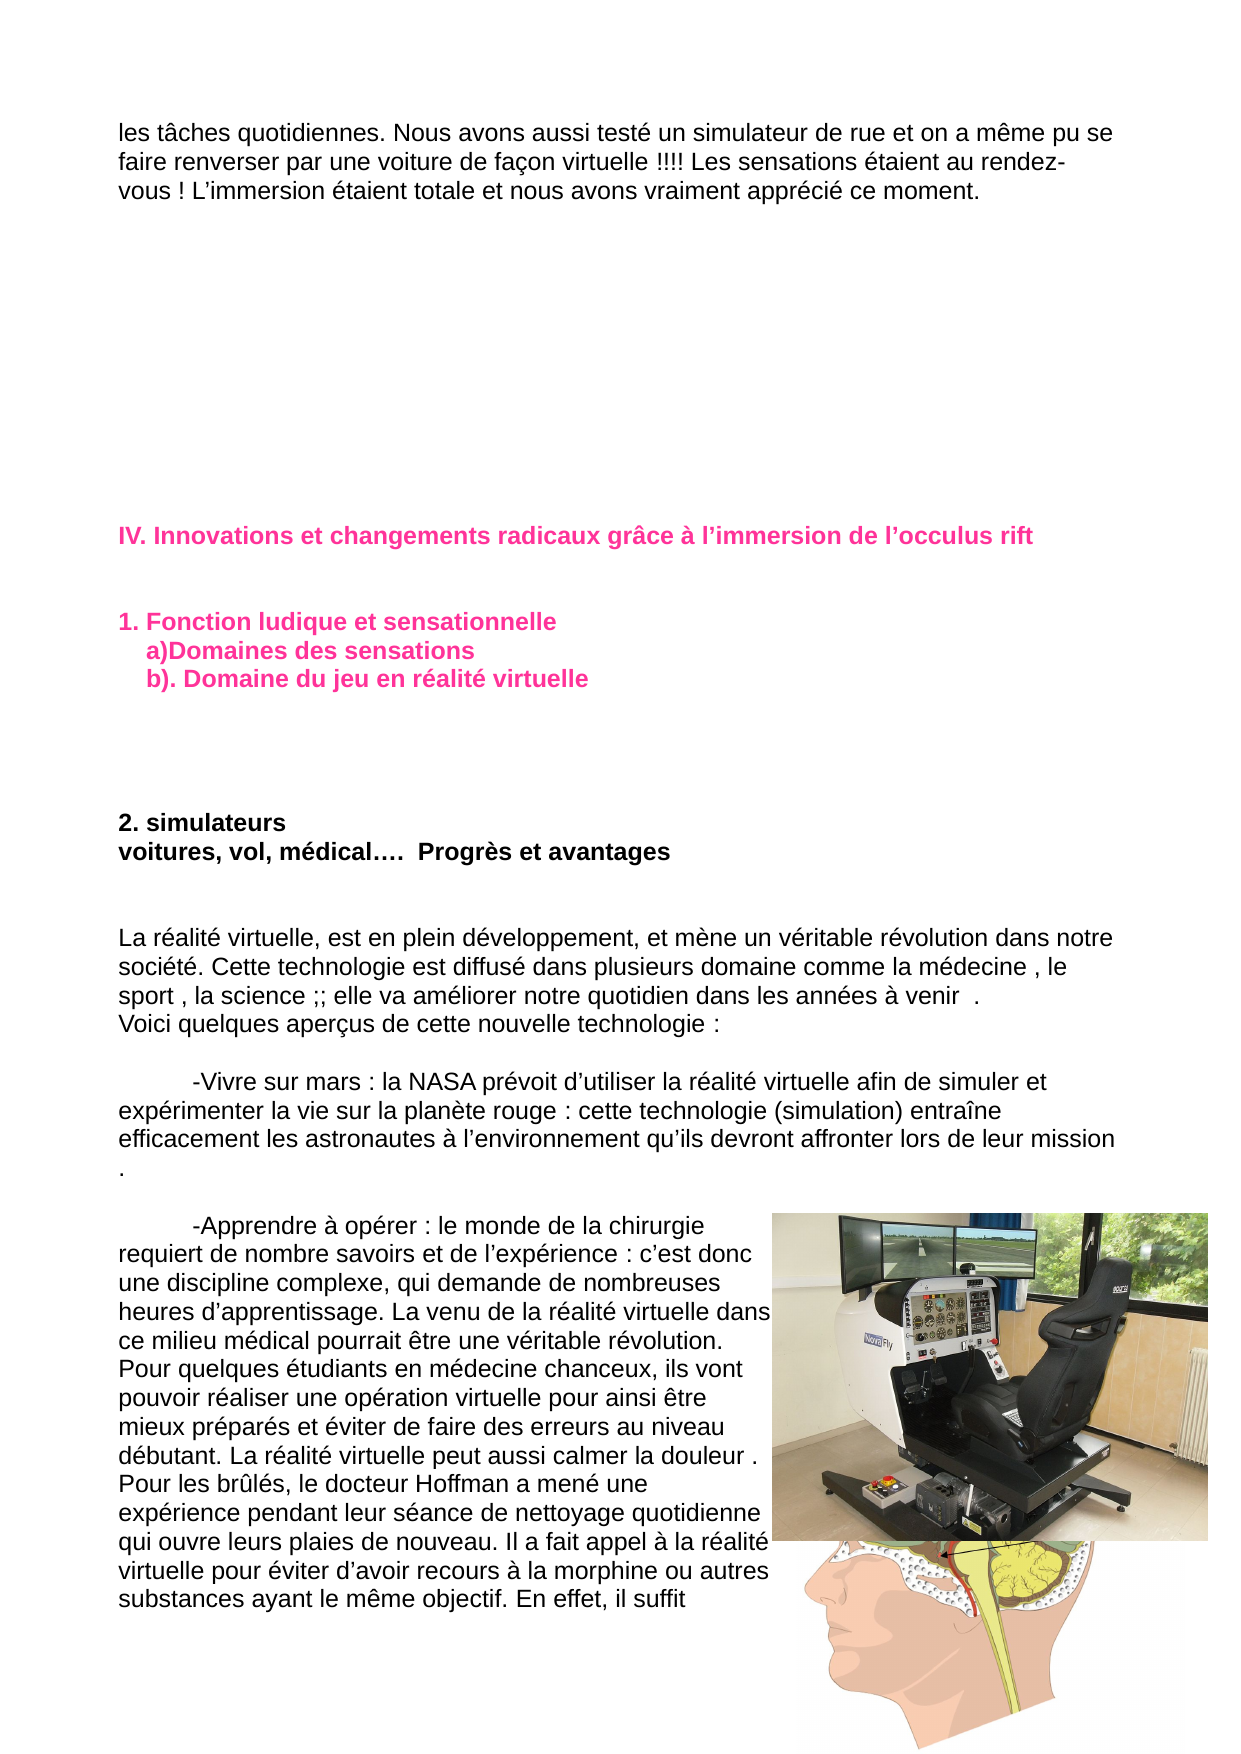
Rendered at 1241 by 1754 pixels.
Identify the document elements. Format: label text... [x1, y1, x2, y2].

text les tâches quotidiennes. Nous avons aussi testé un simulateur de rue et on a même pu se faire renverser par une voiture de façon virtuelle !!!! Les sensations étaient au rendez-vous ! L’immersion étaient totale et nous avons vraiment apprécié ce moment. [118, 118, 1122, 204]
text La réalité virtuelle, est en plein développement, et mène un véritable révolution dans notre société. Cette technologie est diffusé dans plusieurs domaine comme la médecine , le sport , la science ;; elle va améliorer notre quotidien dans les années à venir . [118, 923, 1122, 1009]
text -Apprendre à opérer : le monde de la chirurgie requiert de nombre savoirs et de l’expérience : c’est donc une discipline complexe, qui demande de nombreuses heures d’apprentissage. La venu de la réalité virtuelle dans ce milieu médical pourrait être une véritable révolution. Pour quelques étudiants en médecine chanceux, ils vont pouvoir réaliser une opération virtuelle pour ainsi être mieux préparés et éviter de faire des erreurs au niveau débutant. La réalité virtuelle peut aussi calmer la douleur . Pour les brûlés, le docteur Hoffman a mené une expérience pendant leur séance de nettoyage quotidienne qui ouvre leurs plaies de nouveau. Il a fait appel à la réalité virtuelle pour éviter d’avoir recours à la morphine ou autres substances ayant le même objectif. En effet, il suffit [118, 1211, 1122, 1613]
text 2. simulateurs [118, 808, 1122, 837]
text voitures, vol, médical…. Progrès et avantages [118, 837, 1122, 866]
text 1. Fonction ludique et sensationnelle [118, 607, 1122, 636]
text -Vivre sur mars : la NASA prévoit d’utiliser la réalité virtuelle afin de simuler et expérimenter la vie sur la planète rouge : cette technologie (simulation) entraîne efficacement les astronautes à l’environnement qu’ils devront affronter lors de leur mission . [118, 1067, 1122, 1182]
picture [772, 1213, 1208, 1754]
text Voici quelques aperçus de cette nouvelle technologie : [118, 1009, 1122, 1038]
text IV. Innovations et changements radicaux grâce à l’immersion de l’occulus rift [118, 521, 1122, 549]
text a)Domaines des sensations [118, 636, 1122, 664]
text b). Domaine du jeu en réalité virtuelle [118, 664, 1122, 693]
